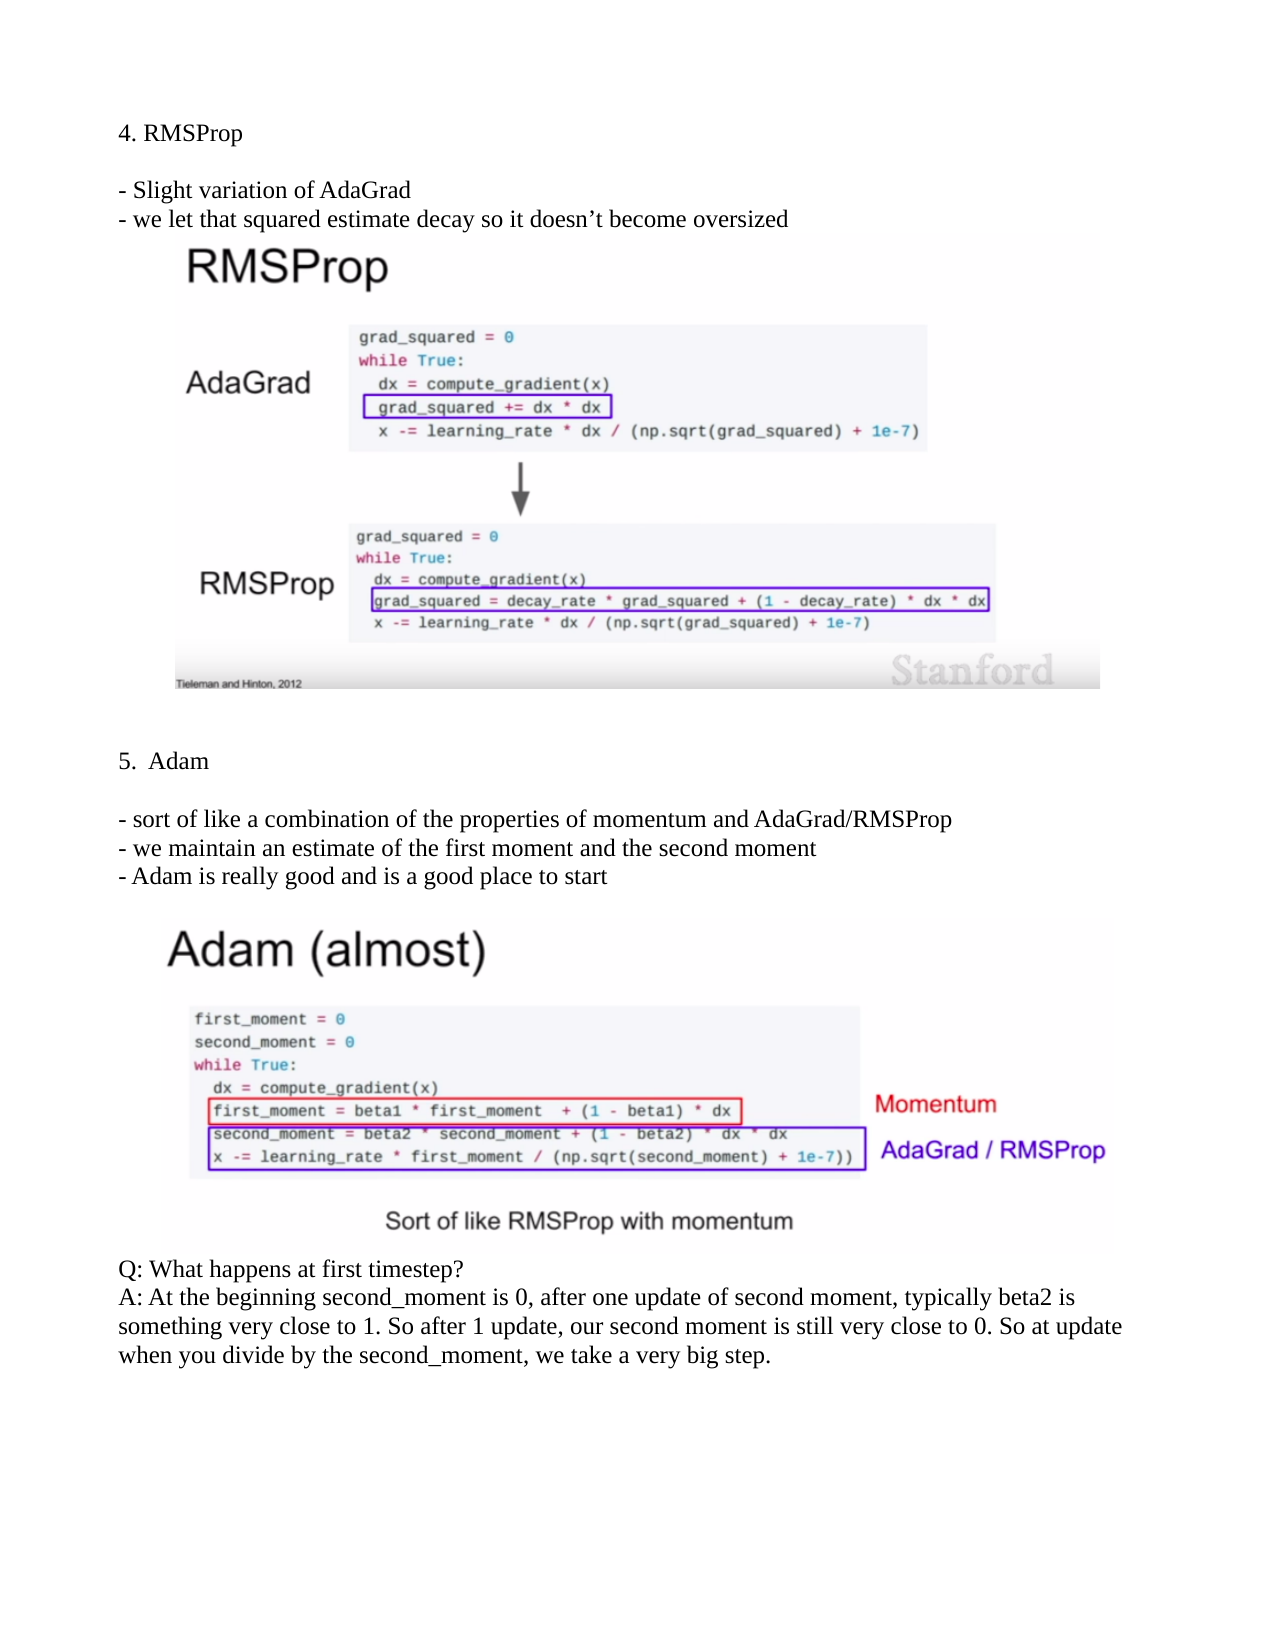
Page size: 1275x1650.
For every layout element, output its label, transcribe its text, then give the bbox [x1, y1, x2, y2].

text - Adam is really good and is a good place to start [118, 861, 1157, 890]
text - Slight variation of AdaGrad [118, 176, 1157, 204]
text - we maintain an estimate of the first moment and the second moment [118, 833, 1157, 861]
picture [160, 918, 1115, 1254]
text - we let that squared estimate decay so it doesn’t become oversized [118, 204, 1157, 233]
text 4. RMSProp [118, 118, 1157, 147]
text A: At the beginning second_moment is 0, after one update of second moment, typically beta2 is something very close to 1. So after 1 update, our second moment is still very close to 0. So at update when you divide by the second_moment, we take a very big step. [118, 1282, 1157, 1369]
text Q: What happens at first timestep? [118, 919, 1157, 1282]
picture [175, 233, 1100, 689]
text 5. Adam [118, 746, 1157, 775]
text - sort of like a combination of the properties of momentum and AdaGrad/RMSProp [118, 804, 1157, 833]
